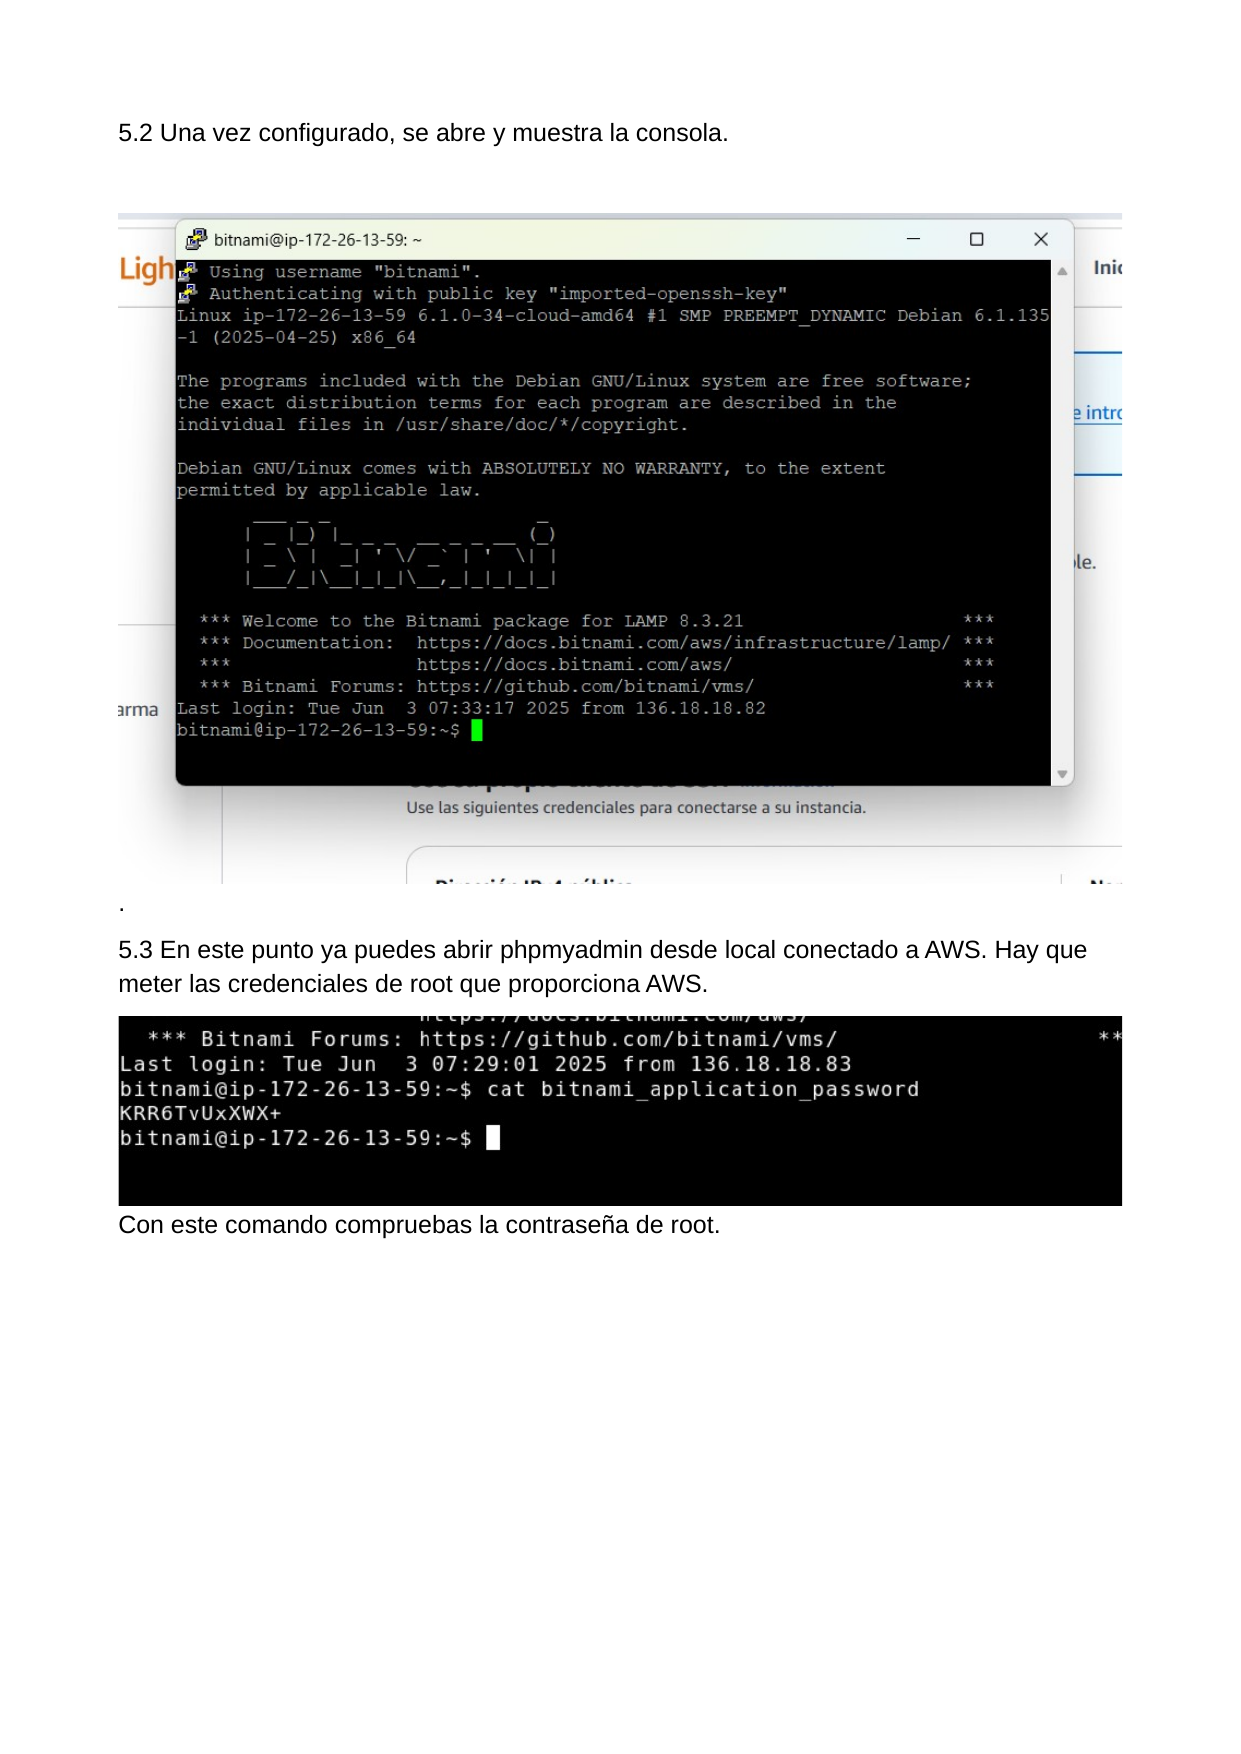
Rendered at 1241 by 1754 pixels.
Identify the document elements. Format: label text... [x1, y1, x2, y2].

picture [118, 213, 1123, 884]
text 5.3 En este punto ya puedes abrir phpmyadmin desde local conectado a AWS. Hay que meter las credenciales de root que proporciona AWS. [118, 936, 1122, 997]
text 5.2 Una vez configurado, se abre y muestra la consola. [118, 118, 1122, 147]
text . [118, 884, 1122, 917]
text Con este comando compruebas la contraseña de root. [118, 1206, 1122, 1238]
picture [118, 1016, 1123, 1206]
